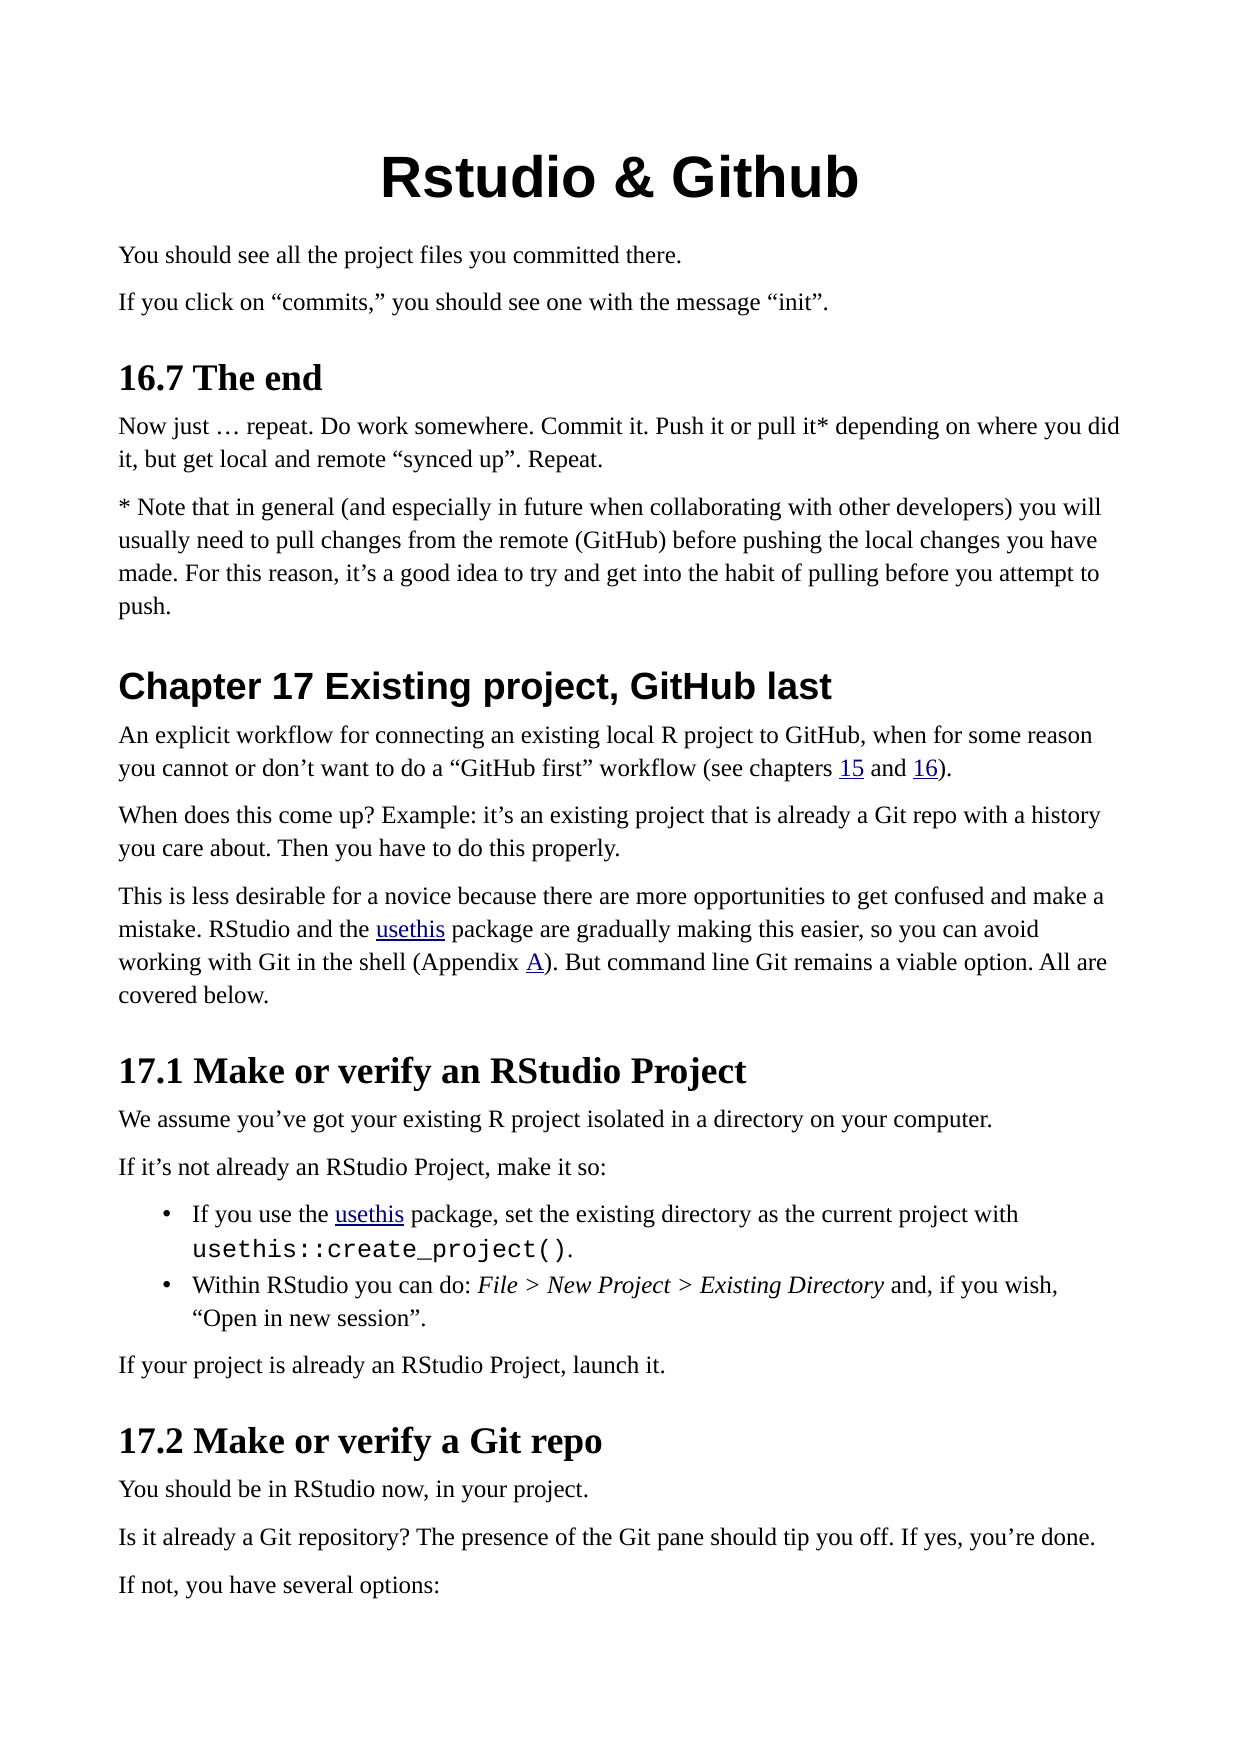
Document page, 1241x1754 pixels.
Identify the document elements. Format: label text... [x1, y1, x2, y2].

subtitle Chapter 17 Existing project, GitHub last [118, 664, 1122, 707]
subtitle 16.7 The end [118, 356, 1122, 399]
text If not, you have several options: [118, 1570, 1122, 1598]
text An explicit workflow for connecting an existing local R project to GitHub, when for some reason you cannot or don’t want to do a “GitHub first” workflow (see chapters 15 and 16). [118, 720, 1122, 782]
text Now just … repeat. Do work somewhere. Commit it. Push it or pull it* depending on where you did it, but get local and remote “synced up”. Repeat. [118, 411, 1122, 473]
list If you use the usethis package, set the existing directory as the current project with usethis::create_project(). [162, 1199, 1122, 1265]
subtitle 17.1 Make or verify an RStudio Project [118, 1048, 1122, 1092]
text We assume you’ve got your existing R project isolated in a directory on your computer. [118, 1104, 1122, 1133]
text Is it already a Git repository? The presence of the Git pane should tip you off. If yes, you’re done. [118, 1522, 1122, 1551]
text * Note that in general (and especially in future when collaborating with other developers) you will usually need to pull changes from the remote (GitHub) before pushing the local changes you have made. For this reason, it’s a good idea to try and get into the habit of pulling before you attempt to push. [118, 492, 1122, 620]
subtitle 17.2 Make or verify a Git repo [118, 1419, 1122, 1462]
text When does this come up? Example: it’s an existing project that is already a Git repo with a history you care about. Then you have to do this properly. [118, 800, 1122, 862]
list Within RStudio you can do: File > New Project > Existing Directory and, if you wish, “Open in new session”. [162, 1270, 1122, 1332]
text This is less desirable for a novice because there are more opportunities to get confused and make a mistake. RStudio and the usethis package are gradually making this easier, so you can avoid working with Git in the shell (Appendix A). But command line Git remains a viable option. All are covered below. [118, 881, 1122, 1009]
text If your project is already an RStudio Project, launch it. [118, 1351, 1122, 1379]
text If you click on “commits,” you should see one with the message “init”. [118, 287, 1122, 316]
text You should see all the project files you committed there. [118, 240, 1122, 268]
text You should be in RStudio now, in your project. [118, 1474, 1122, 1503]
text If it’s not already an RStudio Project, make it so: [118, 1152, 1122, 1181]
